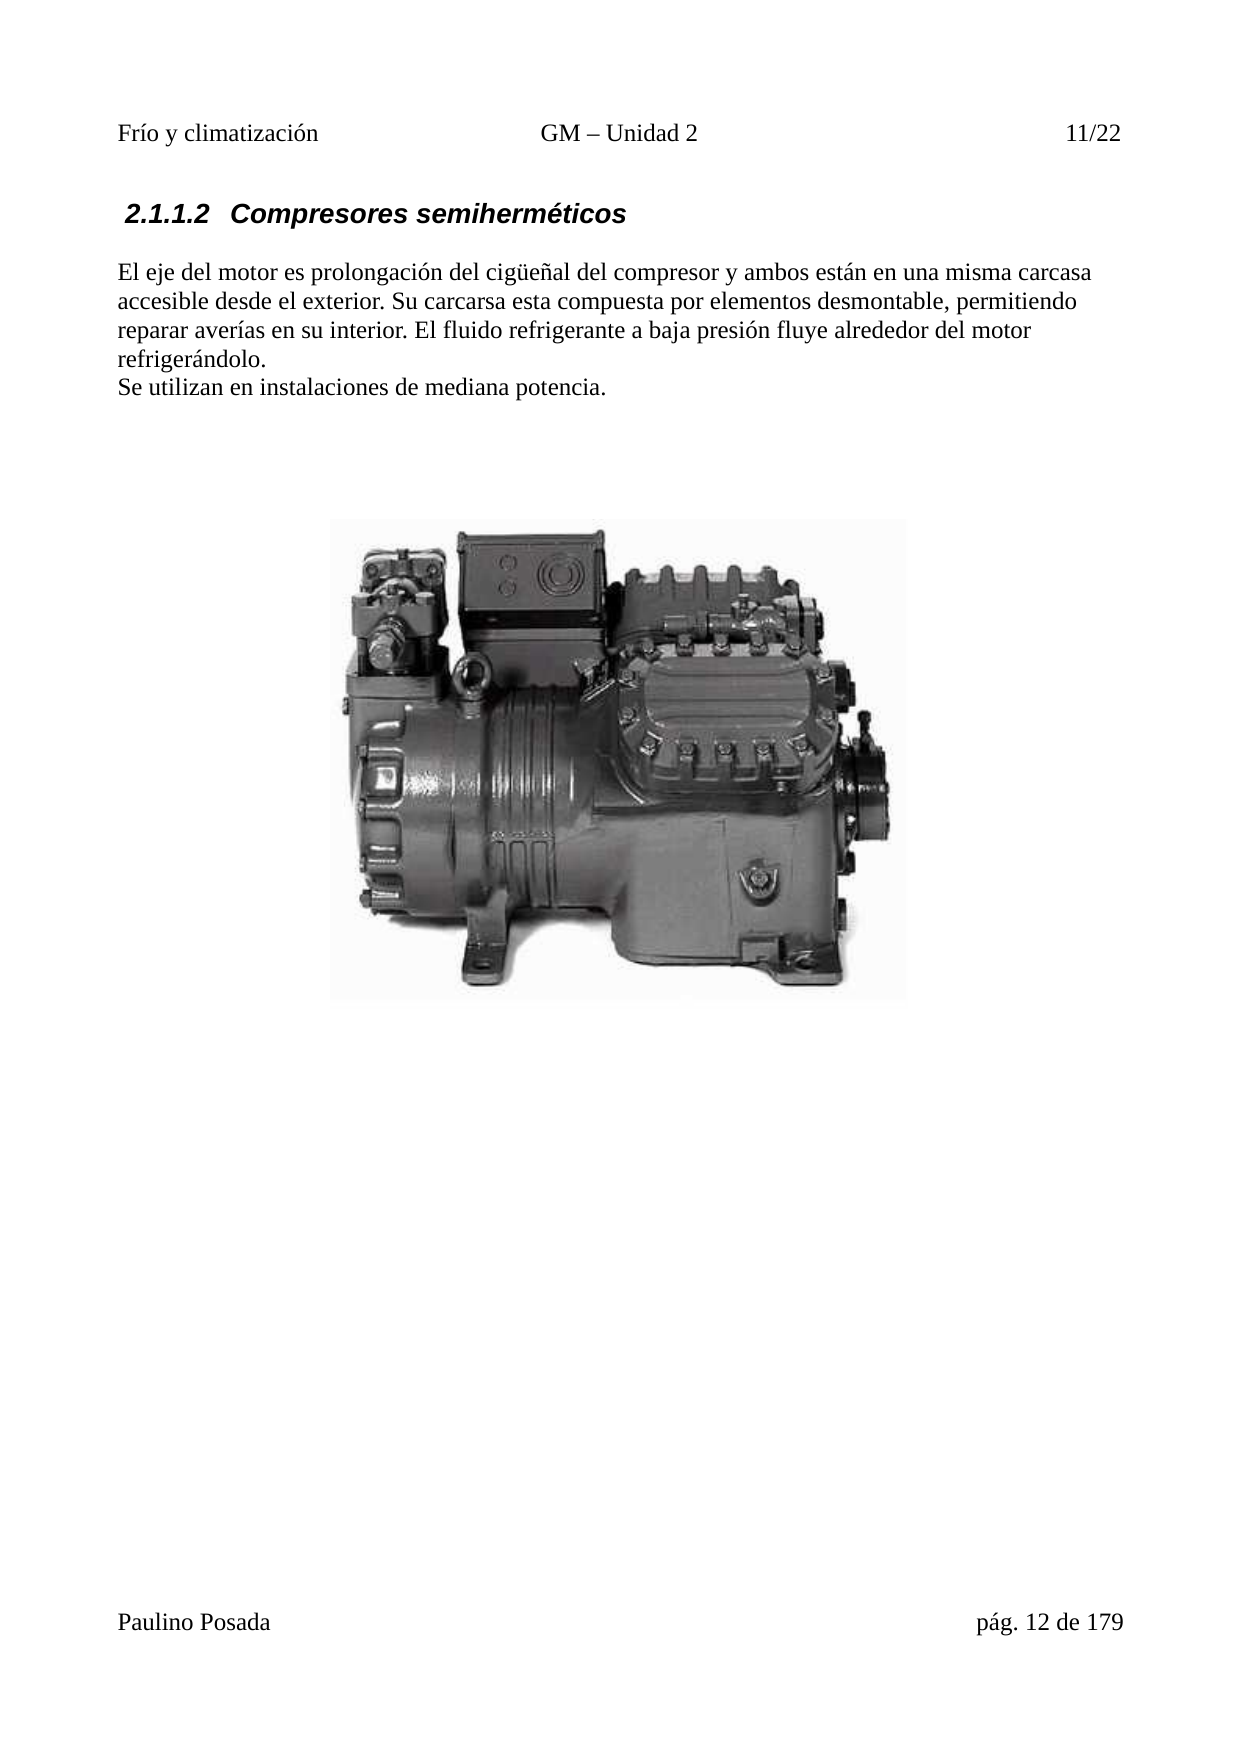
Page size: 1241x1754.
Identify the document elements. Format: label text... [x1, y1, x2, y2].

picture [330, 519, 909, 1009]
text El eje del motor es prolongación del cigüeñal del compresor y ambos están en una misma carcasa accesible desde el exterior. Su carcarsa esta compuesta por elementos desmontable, permitiendo reparar averías en su interior. El fluido refrigerante a baja presión fluye alrededor del motor refrigerándolo. [117, 257, 1123, 372]
subtitle Compresores semiherméticos [117, 197, 1123, 229]
text Se utilizan en instalaciones de mediana potencia. [117, 372, 1123, 401]
